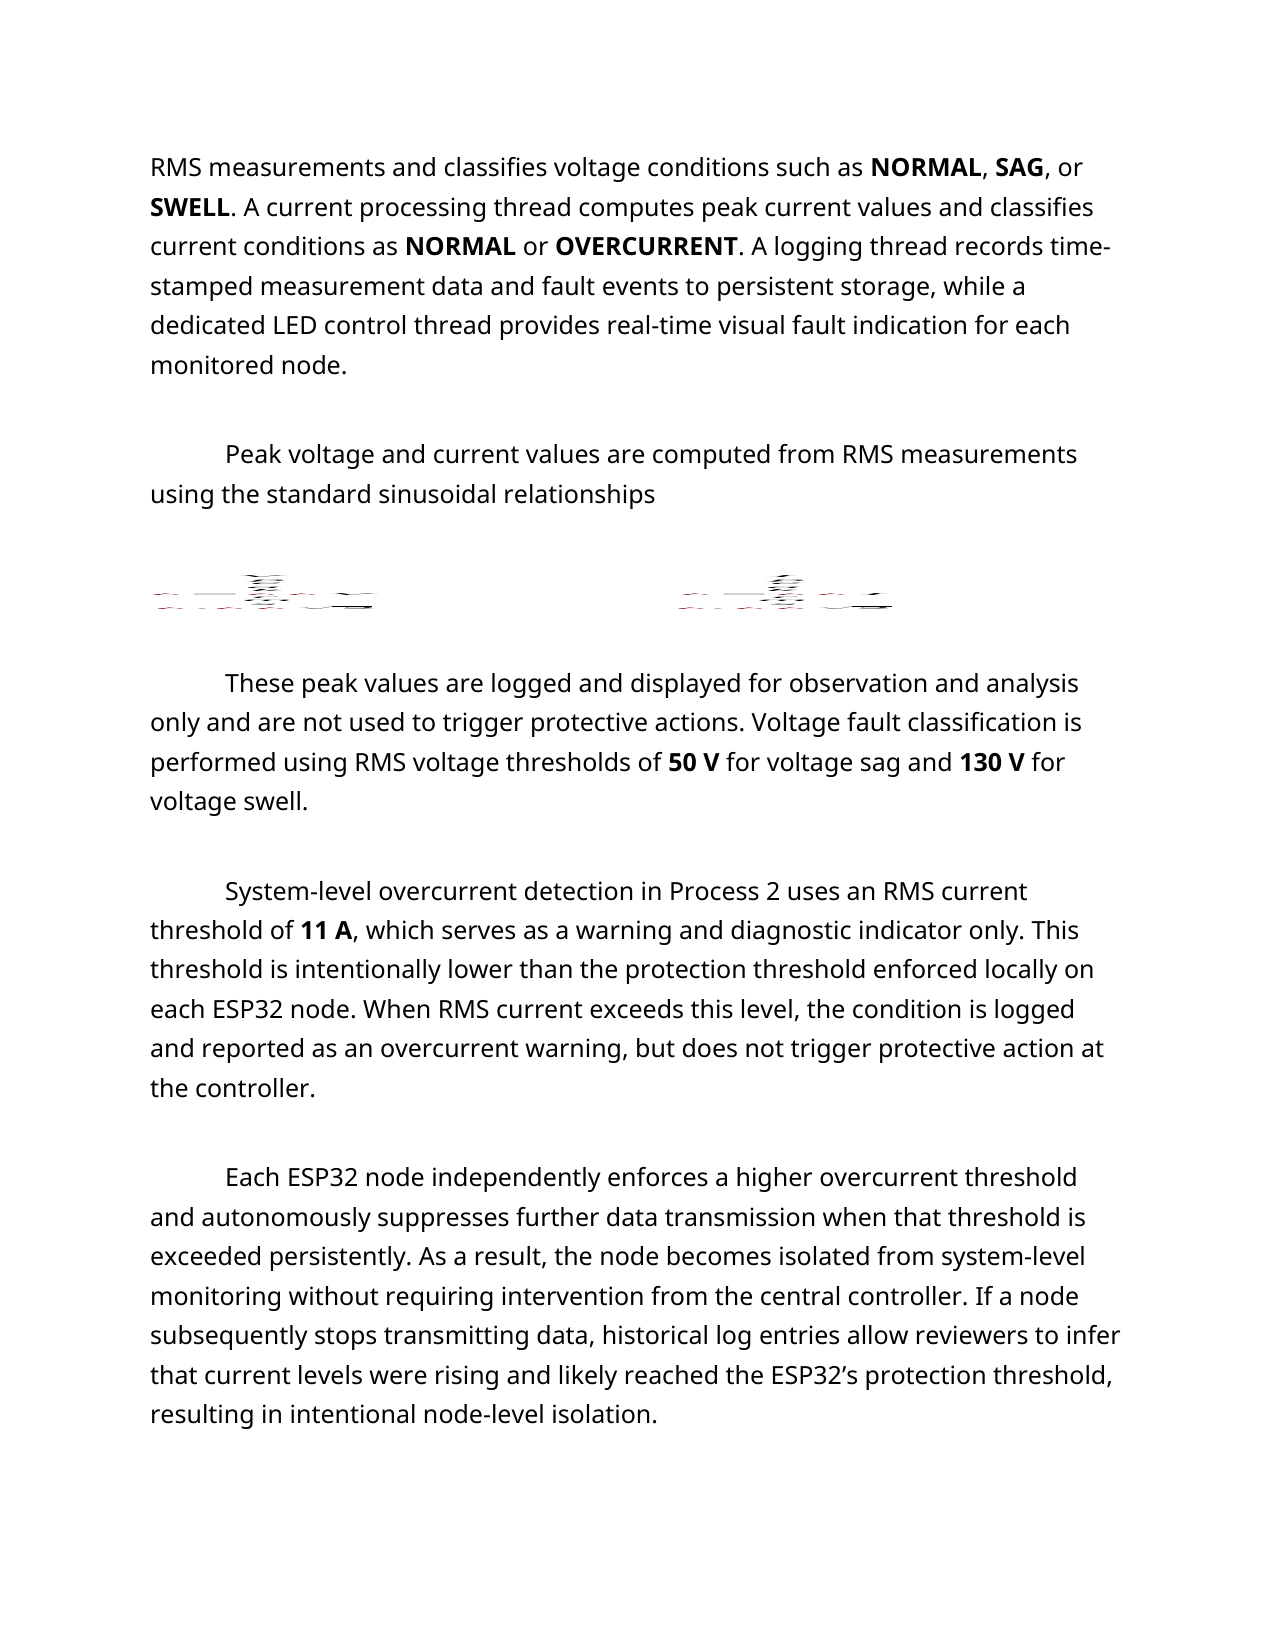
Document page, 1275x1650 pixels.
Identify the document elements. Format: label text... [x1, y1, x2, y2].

text Peak voltage and current values are computed from RMS measurements using the standard sinusoidal relationships [150, 437, 1125, 510]
text System-level overcurrent detection in Process 2 uses an RMS current threshold of 11 A, which serves as a warning and diagnostic indicator only. This threshold is intentionally lower than the protection threshold enforced locally on each ESP32 node. When RMS current exceeds this level, the condition is logged and reported as an overcurrent warning, but does not trigger protective action at the controller. [150, 873, 1125, 1104]
text RMS measurements and classifies voltage conditions such as NORMAL, SAG, or SWELL. A current processing thread computes peak current values and classifies current conditions as NORMAL or OVERCURRENT. A logging thread records time-stamped measurement data and fault events to persistent storage, while a dedicated LED control thread provides real-time visual fault indication for each monitored node. [150, 150, 1125, 381]
text Each ESP32 node independently enforces a higher overcurrent threshold and autonomously suppresses further data transmission when that threshold is exceeded persistently. As a result, the node becomes isolated from system-level monitoring without requiring intervention from the central controller. If a node subsequently stops transmitting data, historical log entries allow reviewers to infer that current levels were rising and likely reached the ESP32’s protection threshold, resulting in intentional node-level isolation. [150, 1160, 1125, 1431]
text These peak values are logged and displayed for observation and analysis only and are not used to trigger protective actions. Voltage fault classification is performed using RMS voltage thresholds of 50 V for voltage sag and 130 V for voltage swell. [150, 665, 1125, 818]
